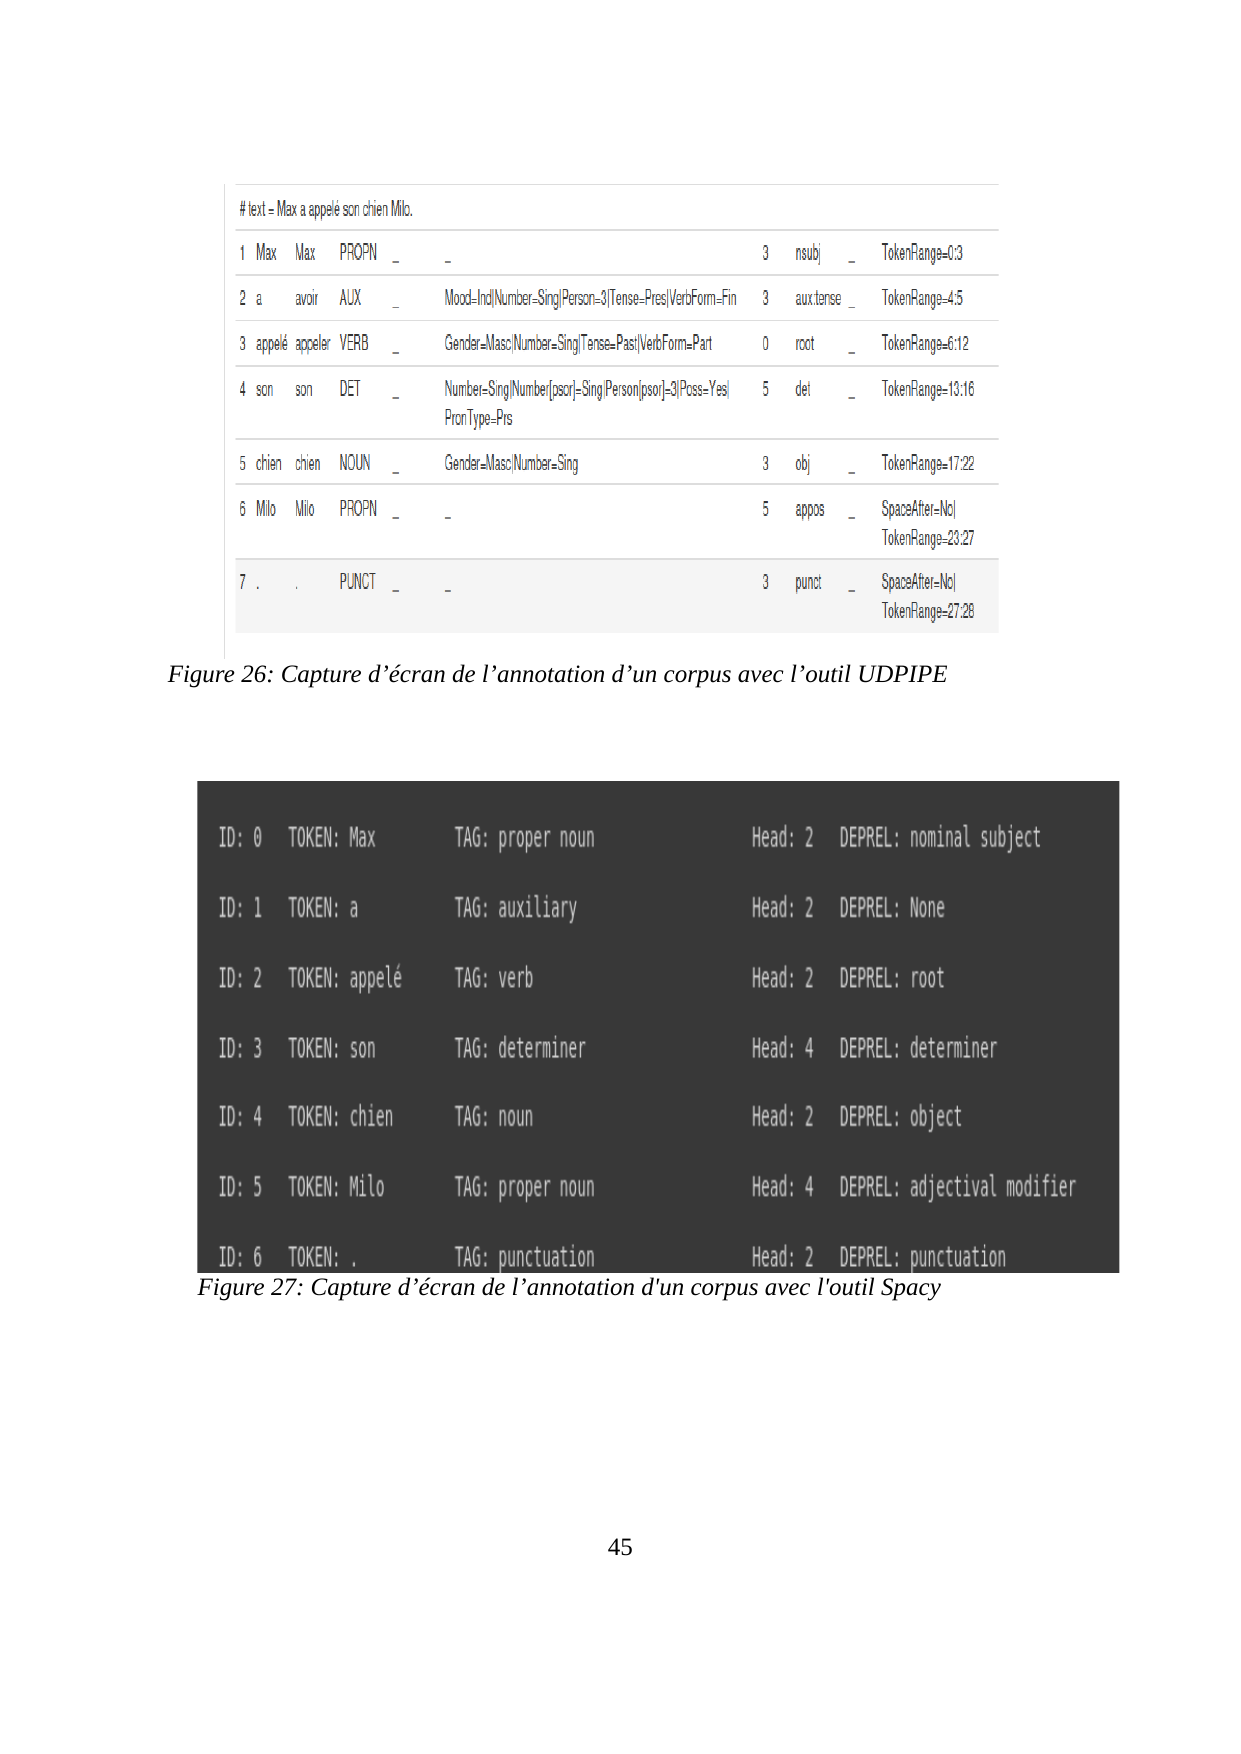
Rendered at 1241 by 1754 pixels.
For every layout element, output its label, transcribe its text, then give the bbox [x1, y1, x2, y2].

picture [197, 781, 1120, 1273]
text Figure 27: Capture d’écran de l’annotation d'un corpus avec l'outil Spacy [197, 1273, 1119, 1301]
text Figure 26: Capture d’écran de l’annotation d’un corpus avec l’outil UDPIPE [168, 160, 1073, 688]
picture [220, 184, 999, 659]
